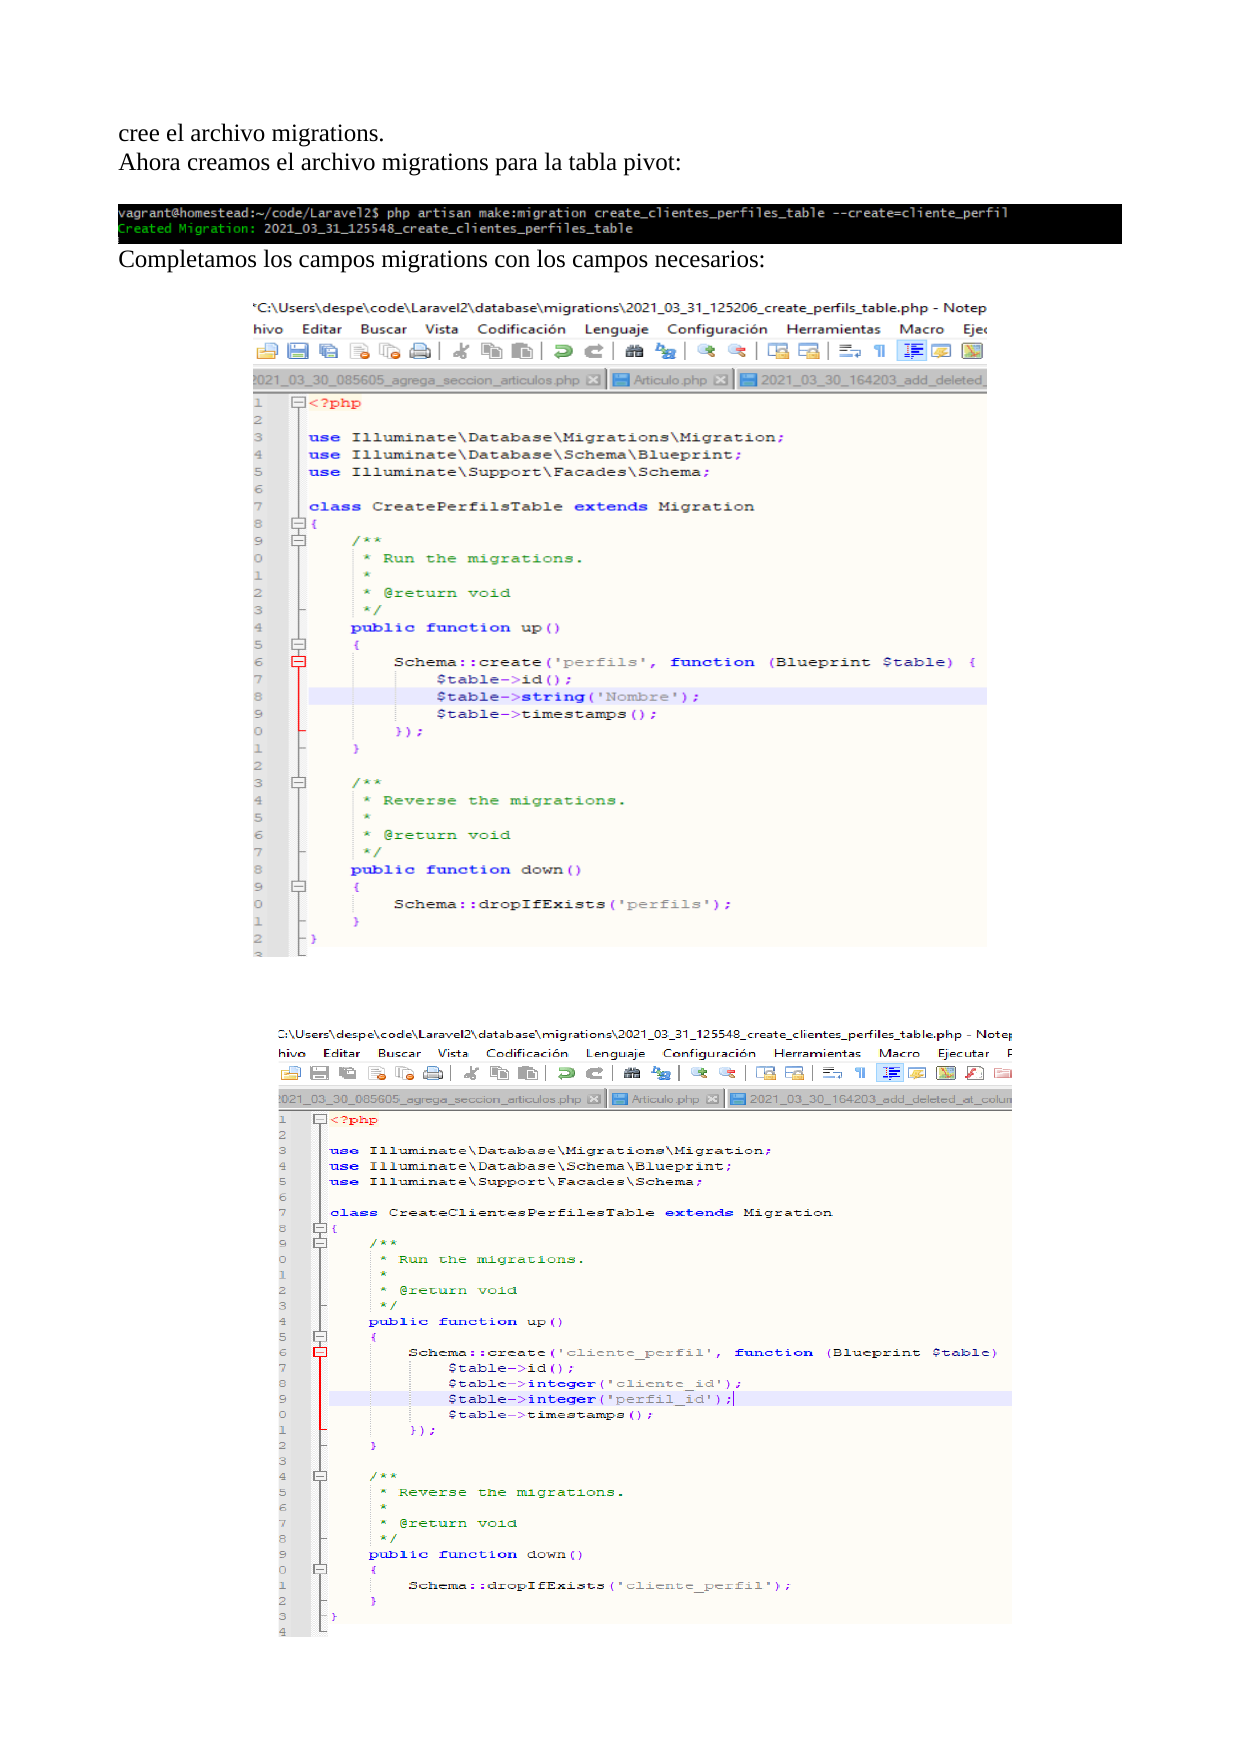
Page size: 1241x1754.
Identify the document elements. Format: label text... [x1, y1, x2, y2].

text Ahora creamos el archivo migrations para la tabla pivot: [118, 147, 1122, 176]
picture [118, 204, 1122, 244]
text Completamos los campos migrations con los campos necesarios: [118, 244, 1122, 273]
picture [253, 301, 987, 957]
picture [278, 1026, 1012, 1637]
text cree el archivo migrations. [118, 118, 1122, 147]
